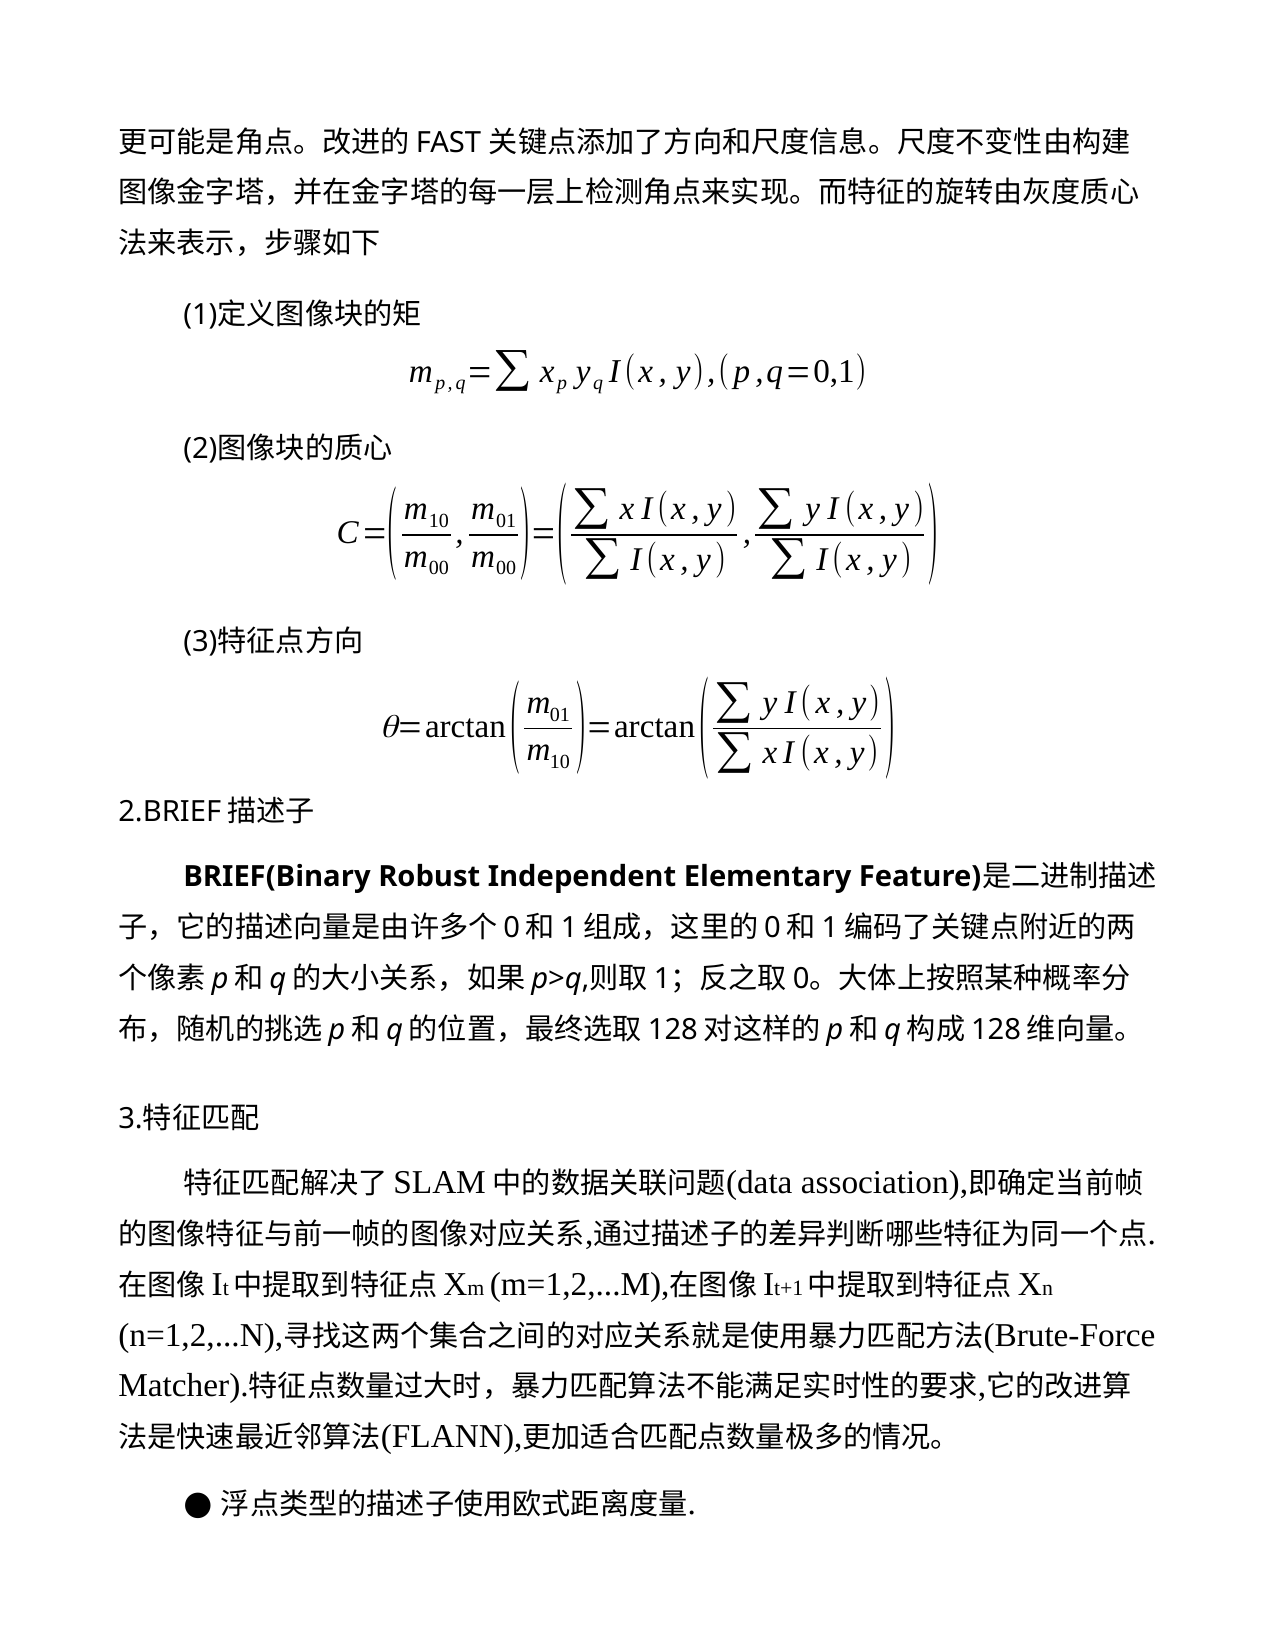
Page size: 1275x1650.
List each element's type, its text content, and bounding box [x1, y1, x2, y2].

text 更可能是角点。改进的FAST 关键点添加了方向和尺度信息。尺度不变性由构建图像金字塔，并在金字塔的每一层上检测角点来实现。而特征的旋转由灰度质心法来表示，步骤如下 [118, 118, 1157, 262]
text BRIEF(Binary Robust Independent Elementary Feature)是二进制描述子，它的描述向量是由许多个0和1组成，这里的0和1编码了关键点附近的两个像素p和q的大小关系，如果p>q,则取1；反之取0。大体上按照某种概率分布，随机的挑选p和q的位置，最终选取128对这样的p和q构成128维向量。 [118, 853, 1157, 1048]
text ● 浮点类型的描述子使用欧式距离度量. [118, 1479, 1157, 1524]
subtitle 3.特征匹配 [118, 1094, 1157, 1137]
text 特征匹配解决了SLAM中的数据关联问题(data association),即确定当前帧的图像特征与前一帧的图像对应关系,通过描述子的差异判断哪些特征为同一个点.在图像It中提取到特征点Xm (m=1,2,...M),在图像It+1中提取到特征点Xn (n=1,2,...N),寻找这两个集合之间的对应关系就是使用暴力匹配方法(Brute-Force Matcher).特征点数量过大时，暴力匹配算法不能满足实时性的要求,它的改进算法是快速最近邻算法(FLANN),更加适合匹配点数量极多的情况。 [118, 1160, 1157, 1456]
text (2)图像块的质心 [118, 424, 1157, 467]
text (3)特征点方向 [118, 618, 1157, 660]
text (1)定义图像块的矩 [118, 291, 1157, 333]
text 2.BRIEF描述子 [118, 787, 1157, 830]
